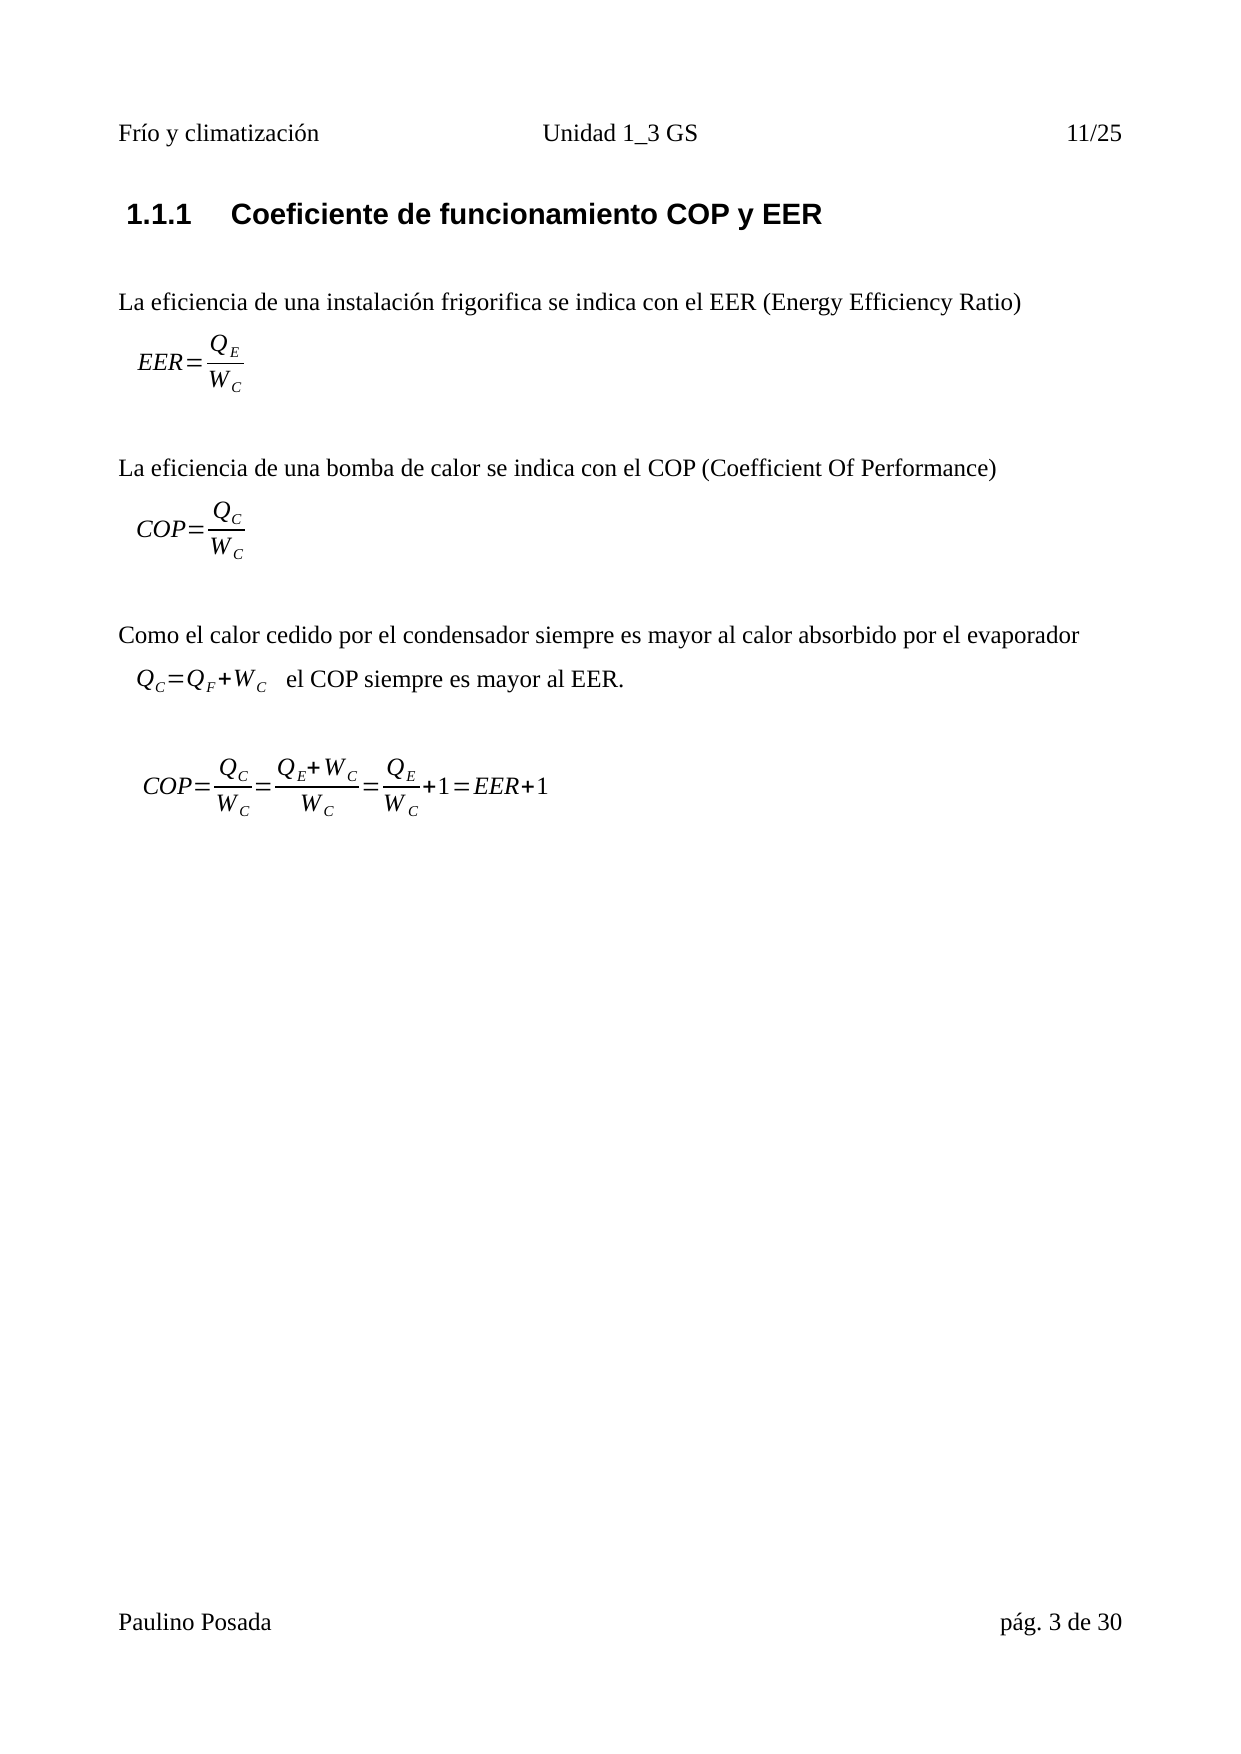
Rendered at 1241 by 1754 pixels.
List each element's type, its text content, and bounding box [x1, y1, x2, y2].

text Como el calor cedido por el condensador siempre es mayor al calor absorbido por el evaporador [118, 621, 1122, 649]
text el COP siempre es mayor al EER. [118, 664, 1122, 696]
text La eficiencia de una instalación frigorifica se indica con el EER (Energy Efficiency Ratio) [118, 287, 1122, 315]
subtitle Coeficiente de funcionamiento COP y EER [118, 197, 1122, 231]
text La eficiencia de una bomba de calor se indica con el COP (Coefficient Of Performance) [118, 453, 1122, 482]
